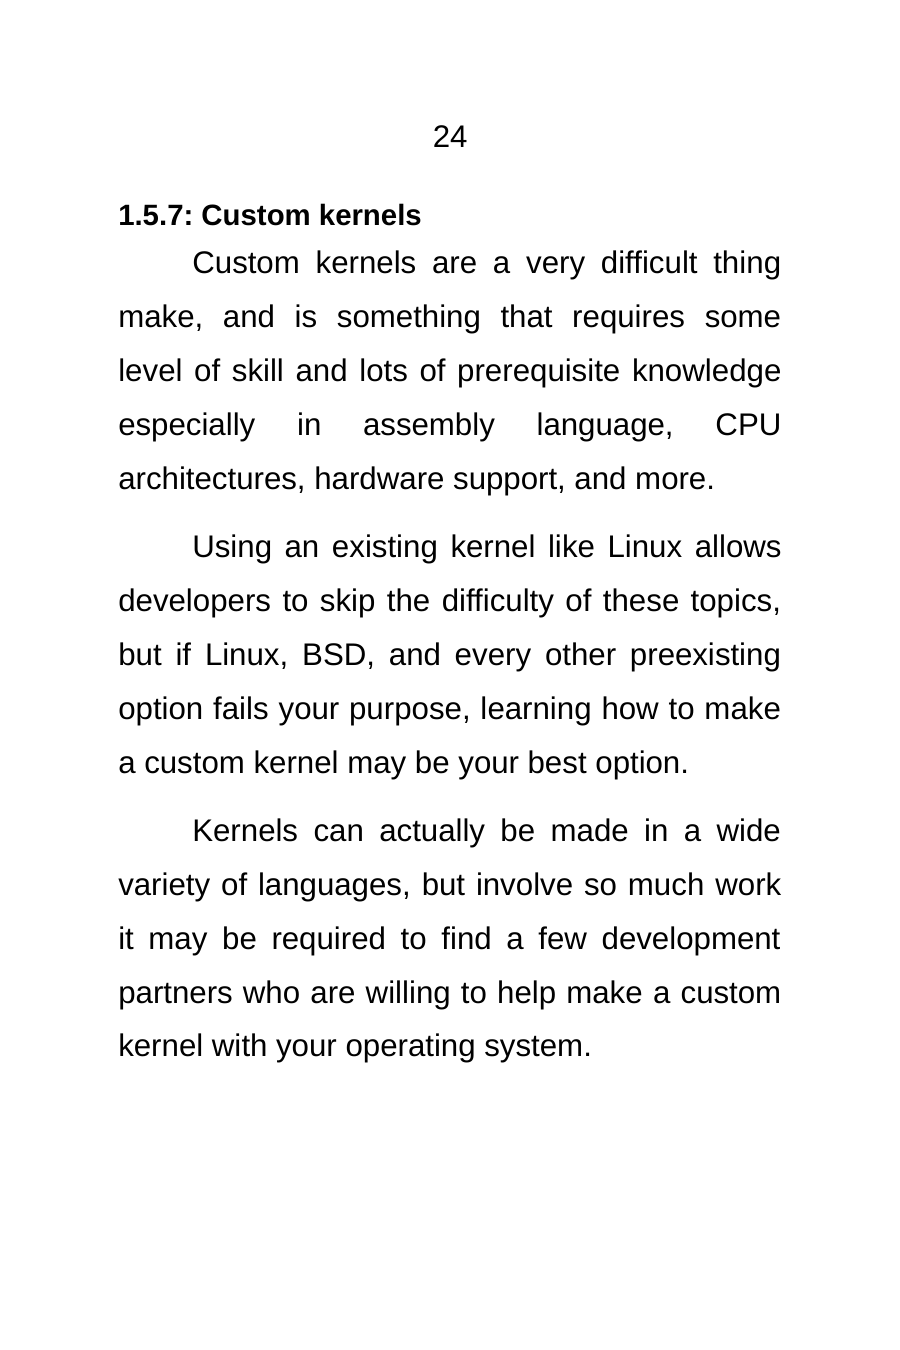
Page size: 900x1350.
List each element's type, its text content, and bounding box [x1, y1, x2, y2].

text Kernels can actually be made in a wide variety of languages, but involve so much work it may be required to find a few development partners who are willing to help make a custom kernel with your operating system. [118, 812, 782, 1063]
text Using an existing kernel like Linux allows developers to skip the difficulty of these topics, but if Linux, BSD, and every other preexisting option fails your purpose, learning how to make a custom kernel may be your best option. [118, 528, 782, 779]
text Custom kernels are a very difficult thing make, and is something that requires some level of skill and lots of prerequisite knowledge especially in assembly language, CPU architectures, hardware support, and more. [118, 244, 782, 496]
subtitle 1.5.7: Custom kernels [118, 198, 782, 232]
